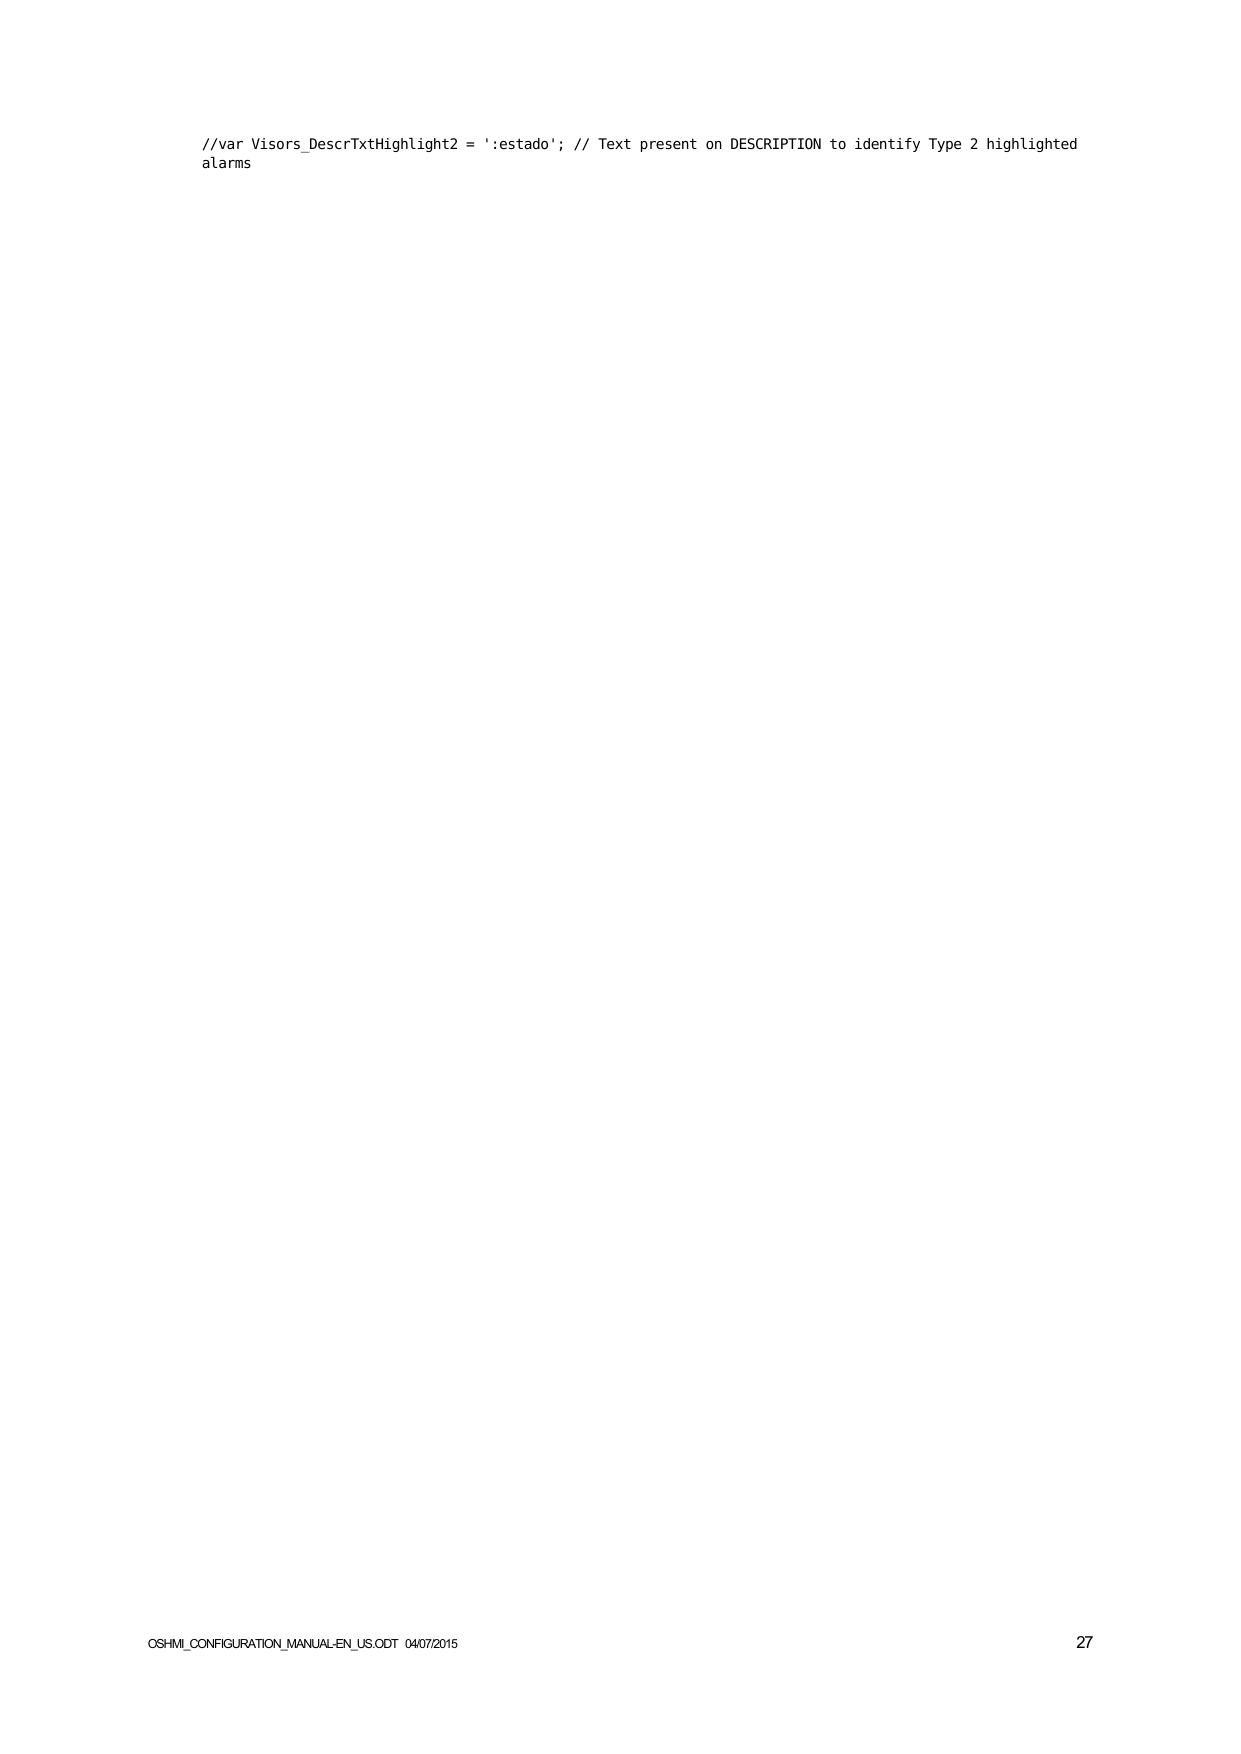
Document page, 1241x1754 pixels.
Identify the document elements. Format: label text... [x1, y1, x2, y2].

text //var Visors_DescrTxtHighlight2 = ':estado'; // Text present on DESCRIPTION to identify Type 2 highlighted alarms [202, 136, 1093, 172]
